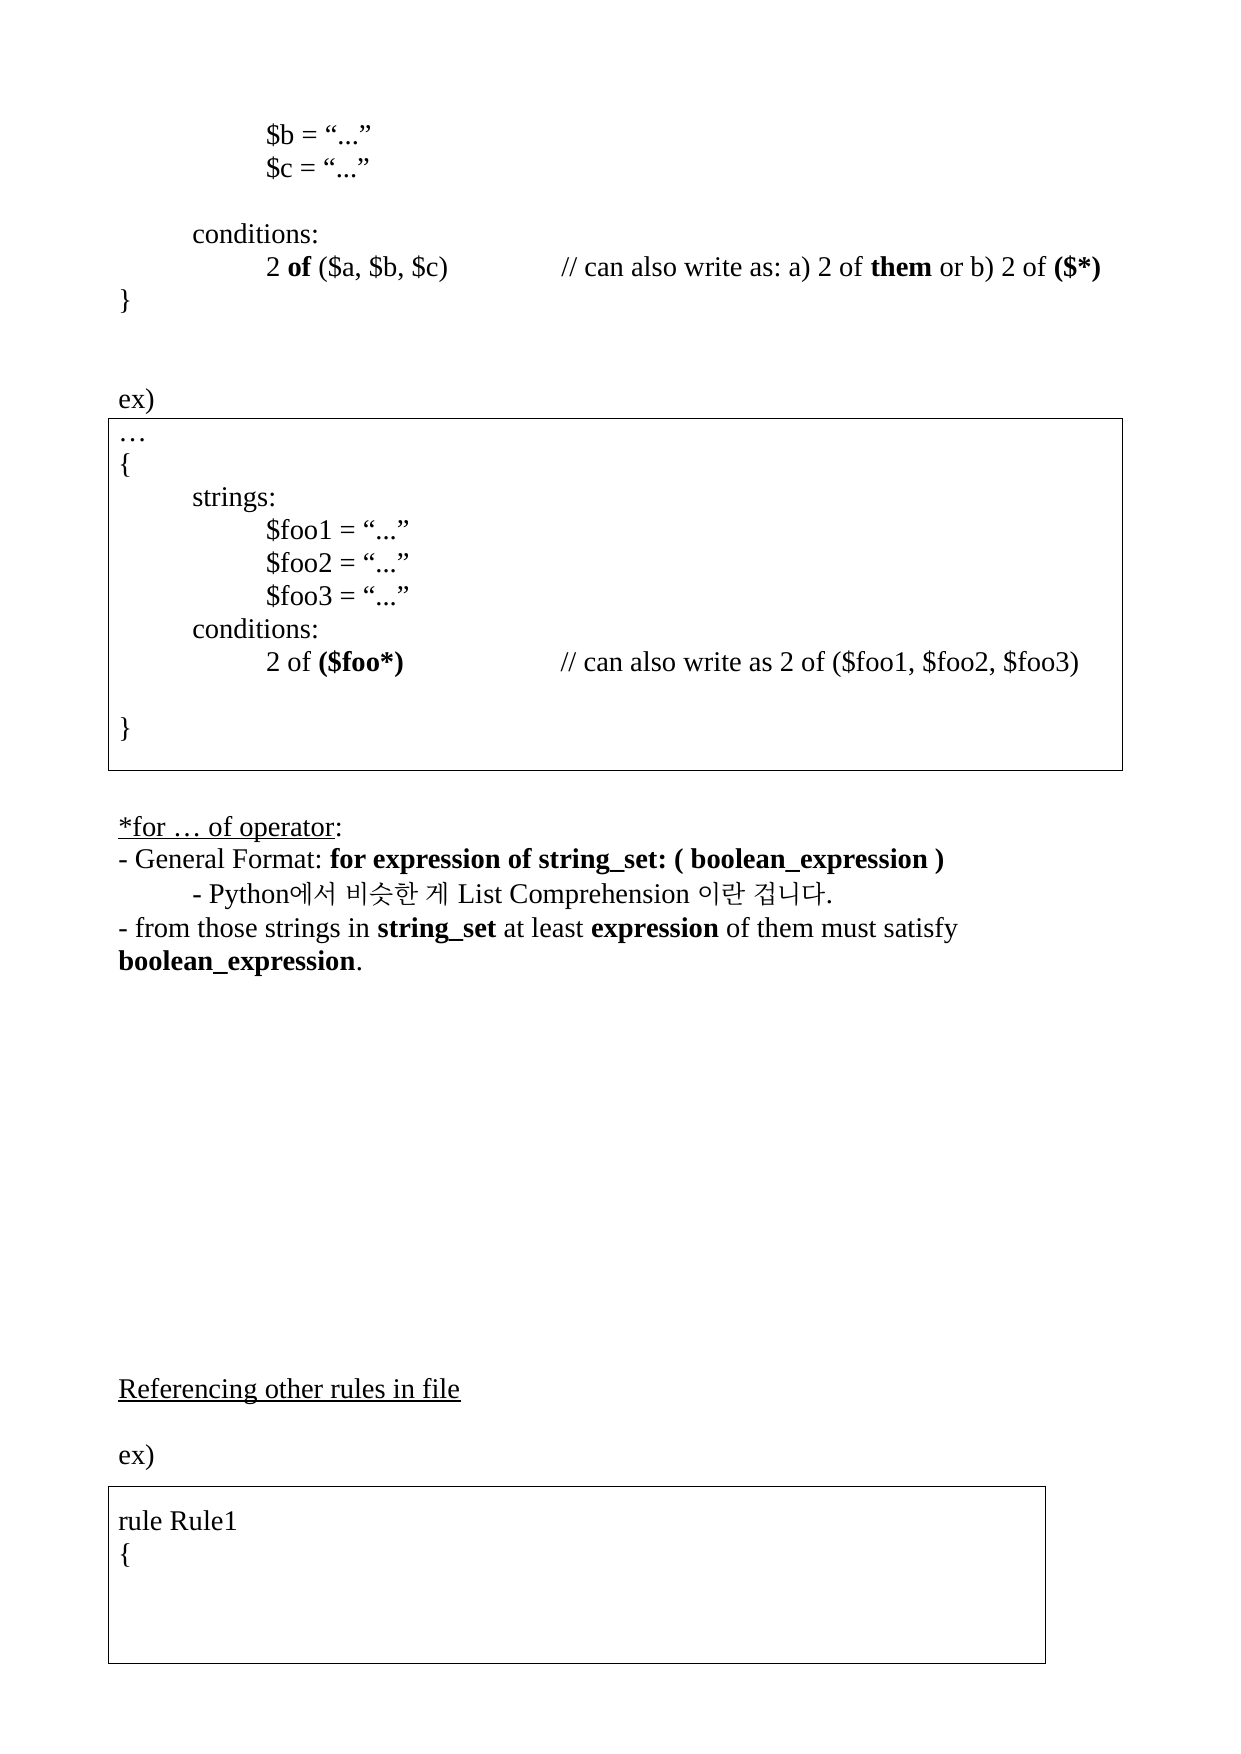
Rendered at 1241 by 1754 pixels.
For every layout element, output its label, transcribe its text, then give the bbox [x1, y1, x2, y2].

text { [118, 1537, 1045, 1569]
text - Python에서 비슷한 게 List Comprehension 이란 겁니다. [118, 875, 1122, 911]
text } [118, 711, 1122, 743]
text *for … of operator: [118, 809, 1122, 842]
text [118, 414, 1122, 418]
text - General Format: for expression of string_set: ( boolean_expression ) [118, 842, 1122, 875]
text strings: [118, 480, 1122, 513]
text { [118, 447, 1122, 480]
text $foo1 = “...” [118, 513, 1122, 546]
text rule Rule1 [118, 1504, 1045, 1537]
text … [118, 419, 1122, 447]
text Referencing other rules in file [118, 1372, 1122, 1405]
text ex) [118, 381, 1122, 414]
text 2 of ($foo*) // can also write as 2 of ($foo1, $foo2, $foo3) [118, 645, 1122, 678]
text } [118, 283, 1122, 316]
text [1046, 1504, 1122, 1537]
text conditions: [118, 612, 1122, 645]
text $b = “...” $c = “...” [118, 118, 1122, 184]
text 2 of ($a, $b, $c) // can also write as: a) 2 of them or b) 2 of ($*) [118, 250, 1122, 283]
text $foo2 = “...” [118, 546, 1122, 579]
text $foo3 = “...” [118, 579, 1122, 612]
text ex) [118, 1438, 1122, 1471]
text [1046, 1537, 1122, 1569]
text conditions: [118, 217, 1122, 250]
text - from those strings in string_set at least expression of them must satisfy boolean_expression. [118, 911, 1122, 977]
